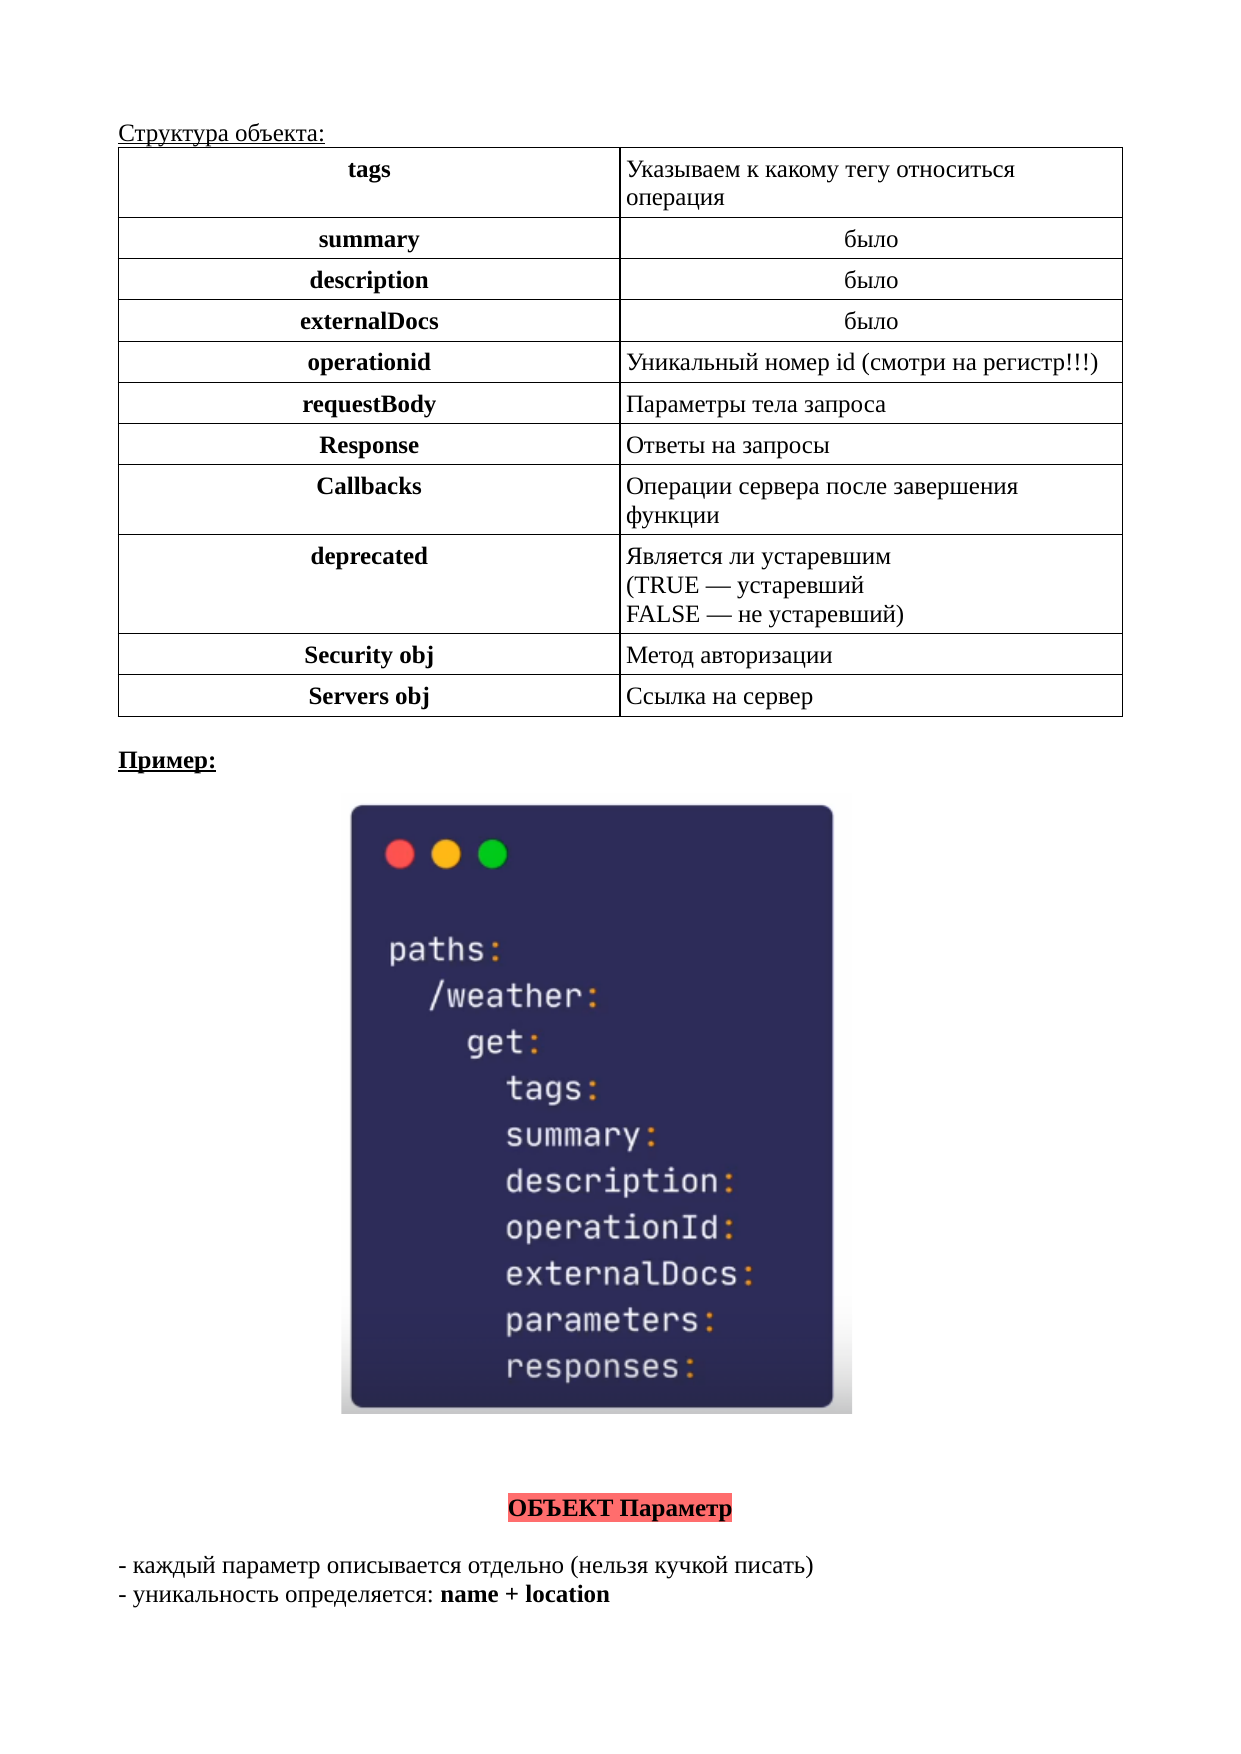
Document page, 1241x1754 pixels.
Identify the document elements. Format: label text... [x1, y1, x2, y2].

table_header Указываем к какому тегу относиться операция [621, 148, 1122, 217]
table_cell requestBody [119, 383, 619, 423]
table_cell Является ли устаревшим (TRUE — устаревший FALSE — не устаревший) [621, 535, 1122, 633]
text - каждый параметр описывается отдельно (нельзя кучкой писать) [118, 1550, 1122, 1579]
text - уникальность определяется: name + location [118, 1579, 1122, 1608]
text Структура объекта: [118, 118, 1122, 147]
table_cell operationid [119, 342, 619, 382]
table_cell было [621, 218, 1122, 258]
text ОБЪЕКТ Параметр [118, 1493, 1122, 1522]
picture [341, 793, 853, 1414]
table_cell summary [119, 218, 619, 258]
table_cell было [621, 259, 1122, 299]
table_cell Метод авторизации [621, 634, 1122, 674]
table_cell было [621, 300, 1122, 341]
table_cell deprecated [119, 535, 619, 633]
table_cell Уникальный номер id (смотри на регистр!!!) [621, 342, 1122, 382]
table_cell Security obj [119, 634, 619, 674]
table_cell description [119, 259, 619, 299]
table_cell Response [119, 424, 619, 464]
table_cell Callbacks [119, 465, 619, 534]
table_header tags [119, 148, 619, 217]
text Пример: [118, 745, 1122, 774]
table_cell Параметры тела запроса [621, 383, 1122, 423]
table_cell Ссылка на сервер [621, 675, 1122, 716]
table_cell Операции сервера после завершения функции [621, 465, 1122, 534]
table_cell Servers obj [119, 675, 619, 716]
table_cell externalDocs [119, 300, 619, 341]
table_cell Ответы на запросы [621, 424, 1122, 464]
